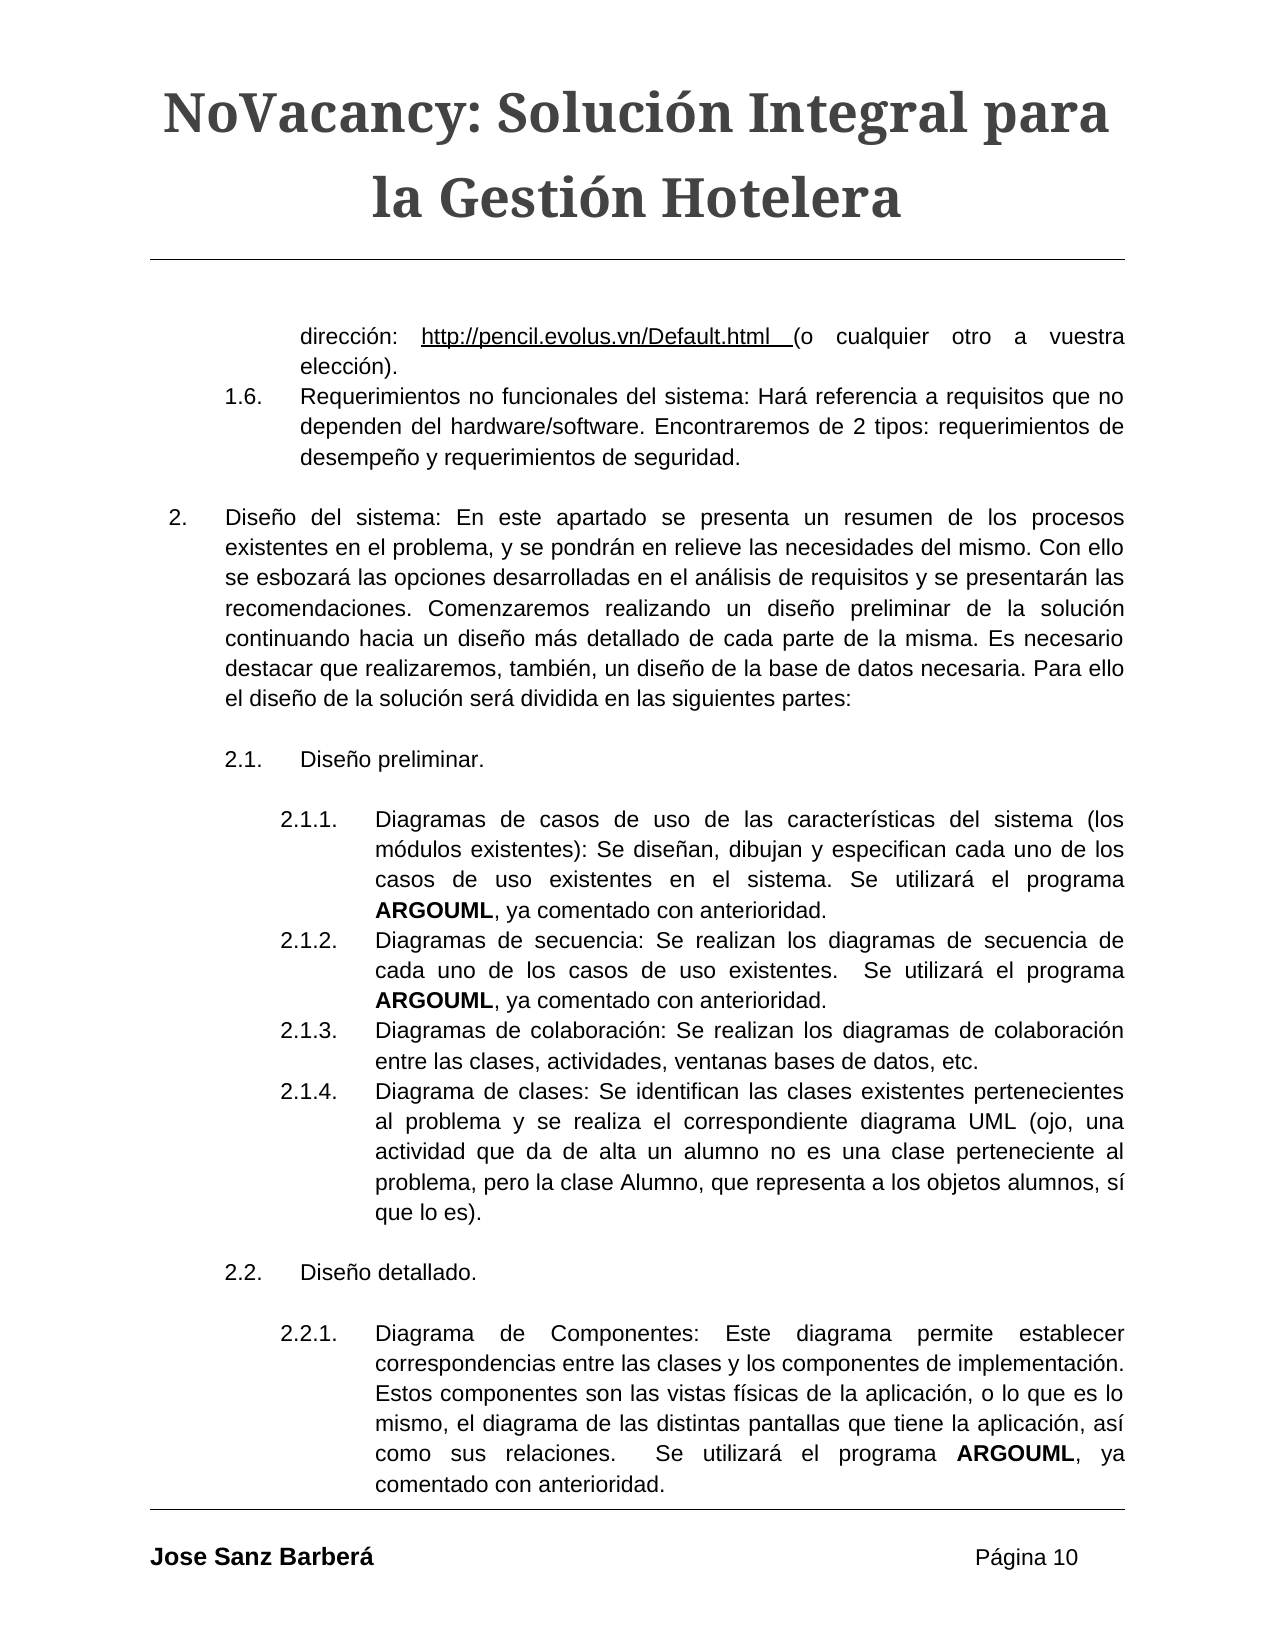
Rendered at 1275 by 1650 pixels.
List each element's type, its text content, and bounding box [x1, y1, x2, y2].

list Requerimientos no funcionales del sistema: Hará referencia a requisitos que no dependen del hardware/software. Encontraremos de 2 tipos: requerimientos de desempeño y requerimientos de seguridad. [262, 383, 1125, 470]
list Diagrama de clases: Se identifican las clases existentes pertenecientes al problema y se realiza el correspondiente diagrama UML (ojo, una actividad que da de alta un alumno no es una clase perteneciente al problema, pero la clase Alumno, que representa a los objetos alumnos, sí que lo es). [337, 1078, 1125, 1225]
list Diagramas de secuencia: Se realizan los diagramas de secuencia de cada uno de los casos de uso existentes. Se utilizará el programa ARGOUML, ya comentado con anterioridad. [337, 927, 1125, 1014]
list Diseño preliminar. [262, 746, 1125, 772]
list dirección: http://pencil.evolus.vn/Default.html (o cualquier otro a vuestra elección). [262, 323, 1125, 379]
list Diagrama de Componentes: Este diagrama permite establecer correspondencias entre las clases y los componentes de implementación. Estos componentes son las vistas físicas de la aplicación, o lo que es lo mismo, el diagrama de las distintas pantallas que tiene la aplicación, así como sus relaciones. Se utilizará el programa ARGOUML, ya comentado con anterioridad. [337, 1319, 1125, 1497]
list Diagramas de casos de uso de las características del sistema (los módulos existentes): Se diseñan, dibujan y especifican cada uno de los casos de uso existentes en el sistema. Se utilizará el programa ARGOUML, ya comentado con anterioridad. [337, 806, 1125, 923]
list Diseño detallado. [262, 1259, 1125, 1286]
list Diseño del sistema: En este apartado se presenta un resumen de los procesos existentes en el problema, y se pondrán en relieve las necesidades del mismo. Con ello se esbozará las opciones desarrolladas en el análisis de requisitos y se presentarán las recomendaciones. Comenzaremos realizando un diseño preliminar de la solución continuando hacia un diseño más detallado de cada parte de la misma. Es necesario destacar que realizaremos, también, un diseño de la base de datos necesaria. Para ello el diseño de la solución será dividida en las siguientes partes: [187, 504, 1125, 712]
list Diagramas de colaboración: Se realizan los diagramas de colaboración entre las clases, actividades, ventanas bases de datos, etc. [337, 1017, 1125, 1074]
